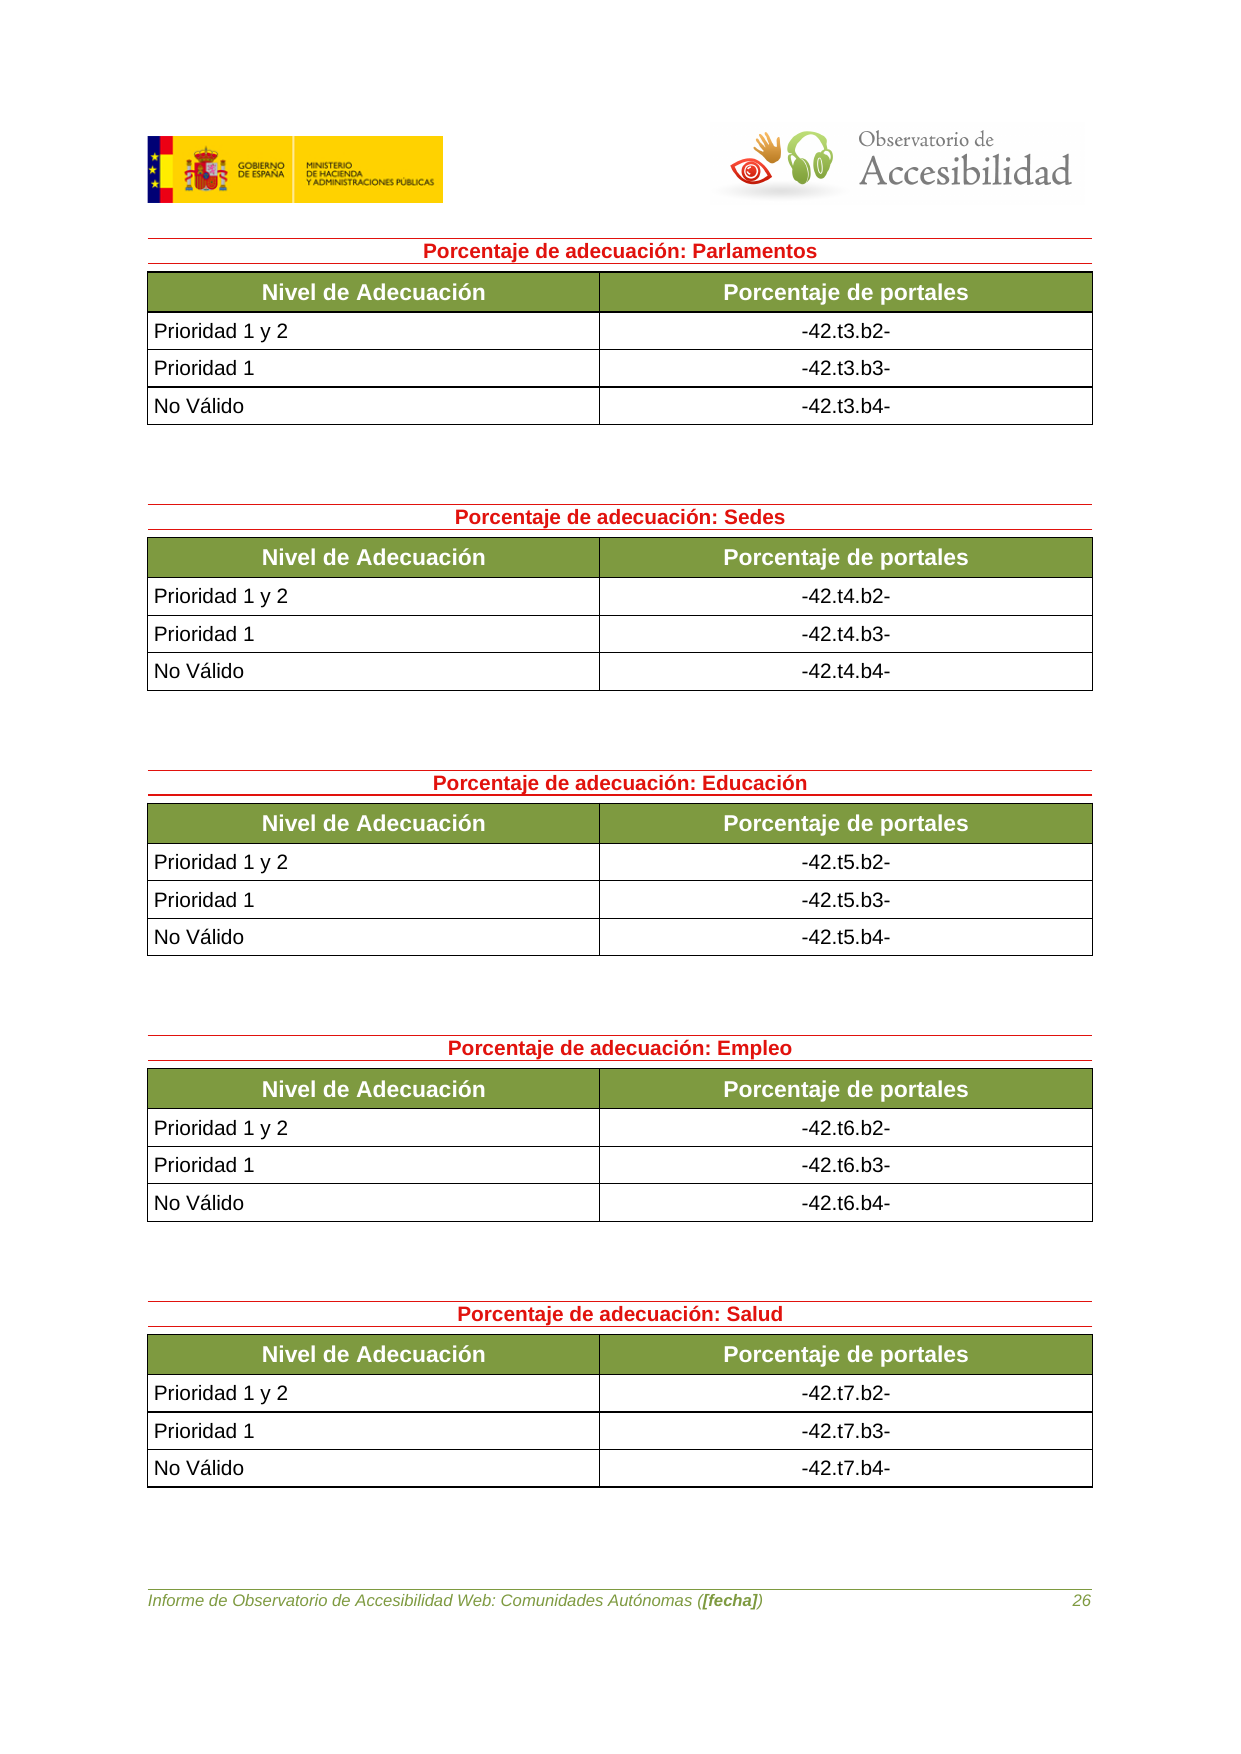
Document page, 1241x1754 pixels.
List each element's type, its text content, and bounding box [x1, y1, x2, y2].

table_cell -42.t4.b4- [600, 653, 1092, 689]
table_header Nivel de Adecuación [148, 804, 599, 843]
table_header Nivel de Adecuación [148, 273, 599, 311]
table_cell -42.t3.b2- [600, 313, 1092, 349]
table_header Porcentaje de portales [600, 1069, 1092, 1108]
table_cell -42.t5.b4- [600, 919, 1092, 955]
table_cell No Válido [148, 919, 599, 955]
table_cell -42.t5.b2- [600, 844, 1092, 880]
table_cell No Válido [148, 653, 599, 689]
table_cell -42.t5.b3- [600, 881, 1092, 918]
table_cell Prioridad 1 y 2 [148, 1109, 599, 1146]
table_cell No Válido [148, 388, 599, 424]
table_cell Prioridad 1 y 2 [148, 844, 599, 880]
table_cell -42.t3.b4- [600, 388, 1092, 424]
table_header Porcentaje de portales [600, 273, 1092, 311]
picture [710, 122, 1086, 205]
table_cell Prioridad 1 [148, 350, 599, 386]
table_cell -42.t4.b2- [600, 578, 1092, 614]
table_header Porcentaje de portales [600, 538, 1092, 577]
table_cell -42.t3.b3- [600, 350, 1092, 386]
text Porcentaje de adecuación: Salud [148, 1302, 1092, 1326]
table_cell -42.t7.b2- [600, 1375, 1092, 1411]
table_cell No Válido [148, 1184, 599, 1221]
table_cell Prioridad 1 [148, 1147, 599, 1183]
table_cell Prioridad 1 [148, 1413, 599, 1449]
table_header Nivel de Adecuación [148, 1335, 599, 1374]
text Porcentaje de adecuación: Empleo [148, 1036, 1092, 1060]
table_cell No Válido [148, 1450, 599, 1486]
picture [147, 136, 443, 203]
table_cell Prioridad 1 [148, 881, 599, 918]
table_cell -42.t6.b3- [600, 1147, 1092, 1183]
text Porcentaje de adecuación: Sedes [148, 505, 1092, 529]
table_cell Prioridad 1 y 2 [148, 313, 599, 349]
text Porcentaje de adecuación: Educación [148, 771, 1092, 794]
table_header Porcentaje de portales [600, 1335, 1092, 1374]
table_header Nivel de Adecuación [148, 538, 599, 577]
table_cell -42.t4.b3- [600, 616, 1092, 652]
table_cell -42.t6.b4- [600, 1184, 1092, 1221]
text Porcentaje de adecuación: Parlamentos [148, 239, 1092, 263]
table_header Porcentaje de portales [600, 804, 1092, 843]
table_cell -42.t7.b3- [600, 1413, 1092, 1449]
table_cell Prioridad 1 [148, 616, 599, 652]
table_cell -42.t6.b2- [600, 1109, 1092, 1146]
table_cell Prioridad 1 y 2 [148, 578, 599, 614]
table_cell -42.t7.b4- [600, 1450, 1092, 1486]
table_cell Prioridad 1 y 2 [148, 1375, 599, 1411]
table_header Nivel de Adecuación [148, 1069, 599, 1108]
